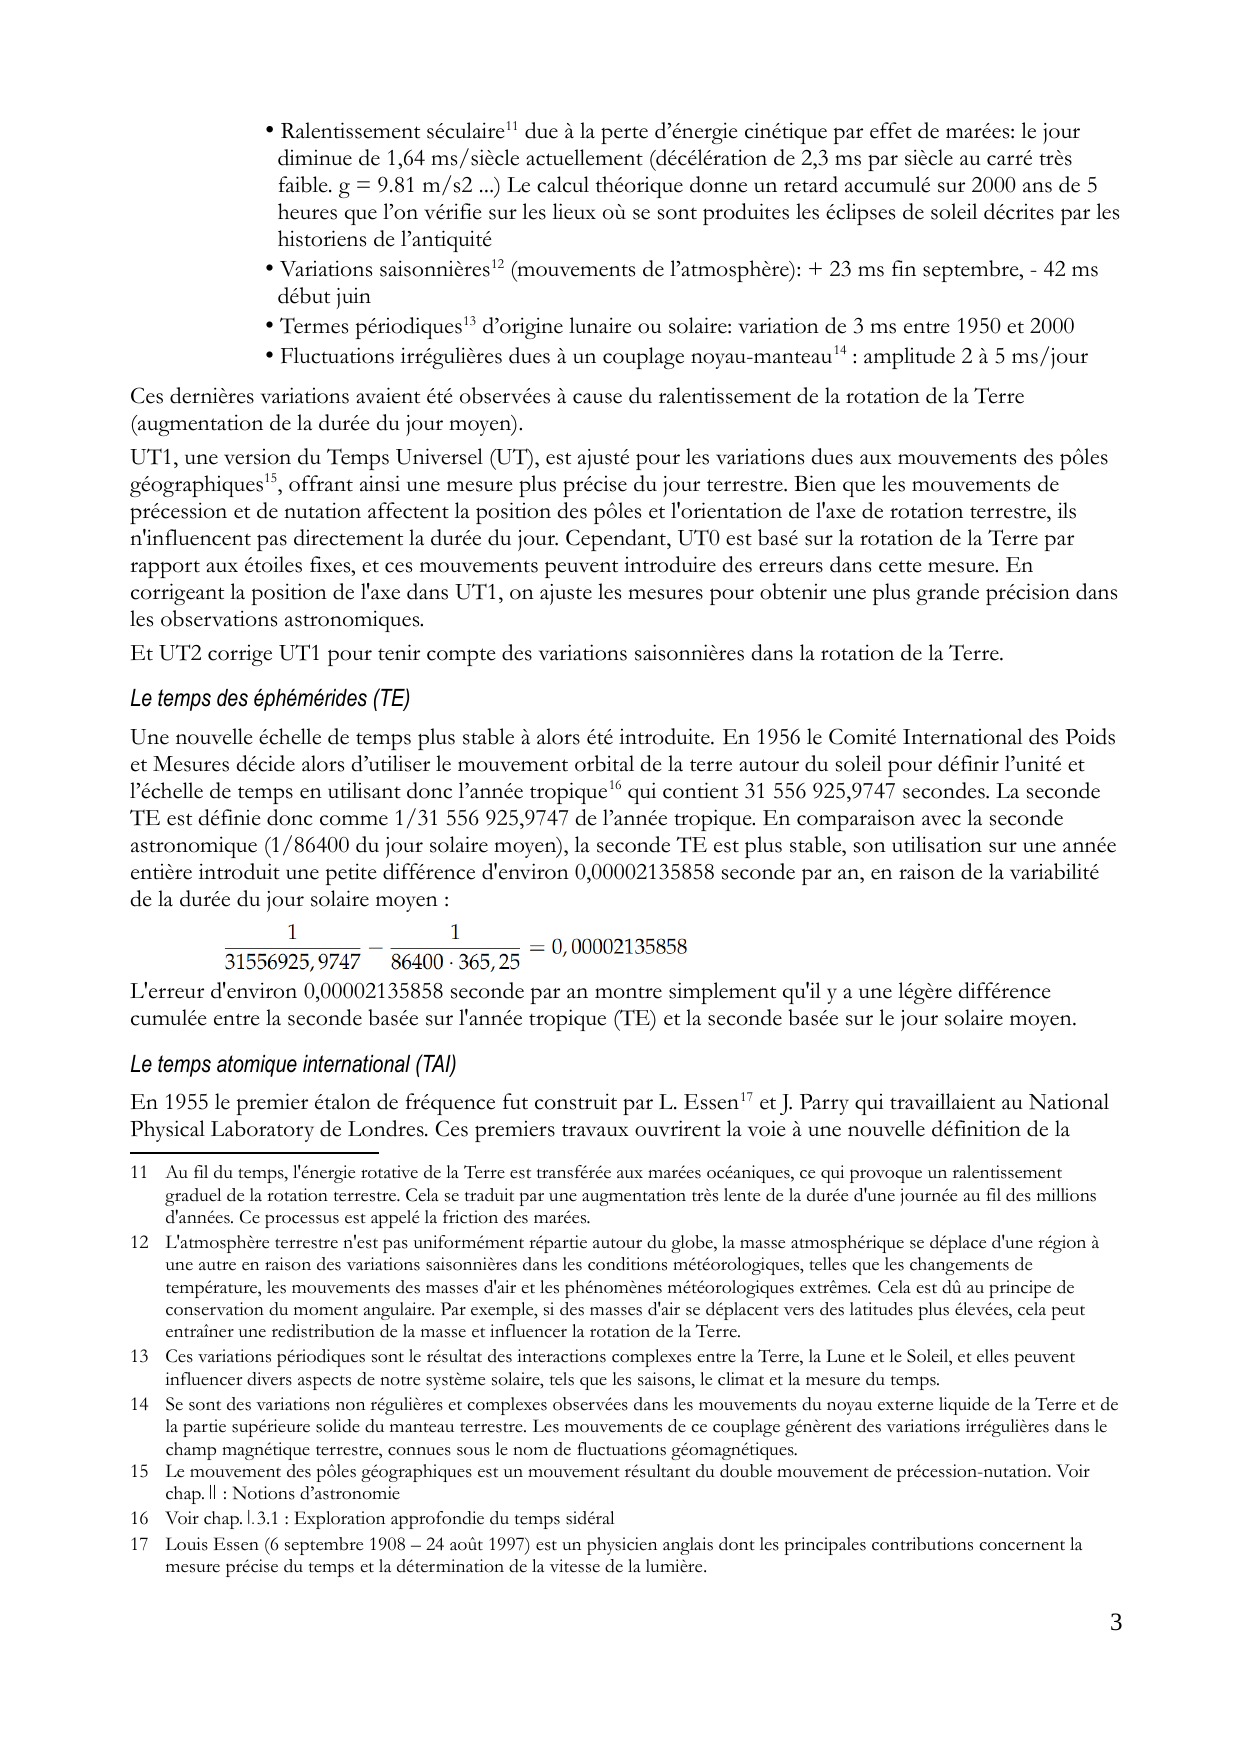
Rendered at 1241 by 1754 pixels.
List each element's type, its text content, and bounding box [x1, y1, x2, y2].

text Le temps des éphémérides (TE) [130, 684, 1122, 712]
list Variations saisonnières (mouvements de l’atmosphère): + 23 ms fin septembre, - 42 ms début juin [118, 256, 1122, 310]
text Et UT2 corrige UT1 pour tenir compte des variations saisonnières dans la rotation de la Terre. [130, 640, 1122, 667]
text UT1, une version du Temps Universel (UT), est ajusté pour les variations dues aux mouvements des pôles géographiques, offrant ainsi une mesure plus précise du jour terrestre. Bien que les mouvements de précession et de nutation affectent la position des pôles et l'orientation de l'axe de rotation terrestre, ils n'influencent pas directement la durée du jour. Cependant, UT0 est basé sur la rotation de la Terre par rapport aux étoiles fixes, et ces mouvements peuvent introduire des erreurs dans cette mesure. En corrigeant la position de l'axe dans UT1, on ajuste les mesures pour obtenir une plus grande précision dans les observations astronomiques. [130, 444, 1122, 633]
list Se sont des variations non régulières et complexes observées dans les mouvements du noyau externe liquide de la Terre et de la partie supérieure solide du manteau terrestre. Les mouvements de ce couplage génèrent des variations irrégulières dans le champ magnétique terrestre, connues sous le nom de fluctuations géomagnétiques. [130, 1393, 1122, 1460]
text Ces dernières variations avaient été observées à cause du ralentissement de la rotation de la Terre (augmentation de la durée du jour moyen). [130, 383, 1122, 437]
list Ralentissement séculaire due à la perte d’énergie cinétique par effet de marées: le jour diminue de 1,64 ms/siècle actuellement (décélération de 2,3 ms par siècle au carré très faible. g = 9.81 m/s2 ...) Le calcul théorique donne un retard accumulé sur 2000 ans de 5 heures que l’on vérifie sur les lieux où se sont produites les éclipses de soleil décrites par les historiens de l’antiquité [118, 118, 1122, 253]
list Fluctuations irrégulières dues à un couplage noyau-manteau : amplitude 2 à 5 ms/jour [118, 343, 1122, 370]
list L'atmosphère terrestre n'est pas uniformément répartie autour du globe, la masse atmosphérique se déplace d'une région à une autre en raison des variations saisonnières dans les conditions météorologiques, telles que les changements de température, les mouvements des masses d'air et les phénomènes météorologiques extrêmes. Cela est dû au principe de conservation du moment angulaire. Par exemple, si des masses d'air se déplacent vers des latitudes plus élevées, cela peut entraîner une redistribution de la masse et influencer la rotation de la Terre. [130, 1231, 1122, 1343]
text Le temps atomique international (TAI) [130, 1050, 1122, 1077]
text En 1955 le premier étalon de fréquence fut construit par L. Essen et J. Parry qui travaillaient au National Physical Laboratory de Londres. Ces premiers travaux ouvrirent la voie à une nouvelle définition de la [130, 1089, 1122, 1143]
text Voir chap. I.3.1 : Exploration approfondie du temps sidéral [130, 1508, 1122, 1530]
list Ces variations périodiques sont le résultat des interactions complexes entre la Terre, la Lune et le Soleil, et elles peuvent influencer divers aspects de notre système solaire, tels que les saisons, le climat et la mesure du temps. [130, 1346, 1122, 1390]
list Au fil du temps, l'énergie rotative de la Terre est transférée aux marées océaniques, ce qui provoque un ralentissement graduel de la rotation terrestre. Cela se traduit par une augmentation très lente de la durée d'une journée au fil des millions d'années. Ce processus est appelé la friction des marées. [130, 1162, 1122, 1228]
picture [219, 919, 689, 972]
text Une nouvelle échelle de temps plus stable à alors été introduite. En 1956 le Comité International des Poids et Mesures décide alors d’utiliser le mouvement orbital de la terre autour du soleil pour définir l’unité et l’échelle de temps en utilisant donc l’année tropique qui contient 31 556 925,9747 secondes. La seconde TE est définie donc comme 1/31 556 925,9747 de l’année tropique. En comparaison avec la seconde astronomique (1/86400 du jour solaire moyen), la seconde TE est plus stable, son utilisation sur une année entière introduit une petite différence d'environ 0,00002135858 seconde par an, en raison de la variabilité de la durée du jour solaire moyen : [130, 724, 1122, 912]
text Louis Essen (6 septembre 1908 – 24 août 1997) est un physicien anglais dont les principales contributions concernent la mesure précise du temps et la détermination de la vitesse de la lumière. [130, 1533, 1122, 1577]
text Le mouvement des pôles géographiques est un mouvement résultant du double mouvement de précession-nutation. Voir chap. II : Notions d’astronomie [130, 1460, 1122, 1505]
list Termes périodiques d’origine lunaire ou solaire: variation de 3 ms entre 1950 et 2000 [118, 313, 1122, 340]
text L'erreur d'environ 0,00002135858 seconde par an montre simplement qu'il y a une légère différence cumulée entre la seconde basée sur l'année tropique (TE) et la seconde basée sur le jour solaire moyen. [130, 919, 1122, 1032]
